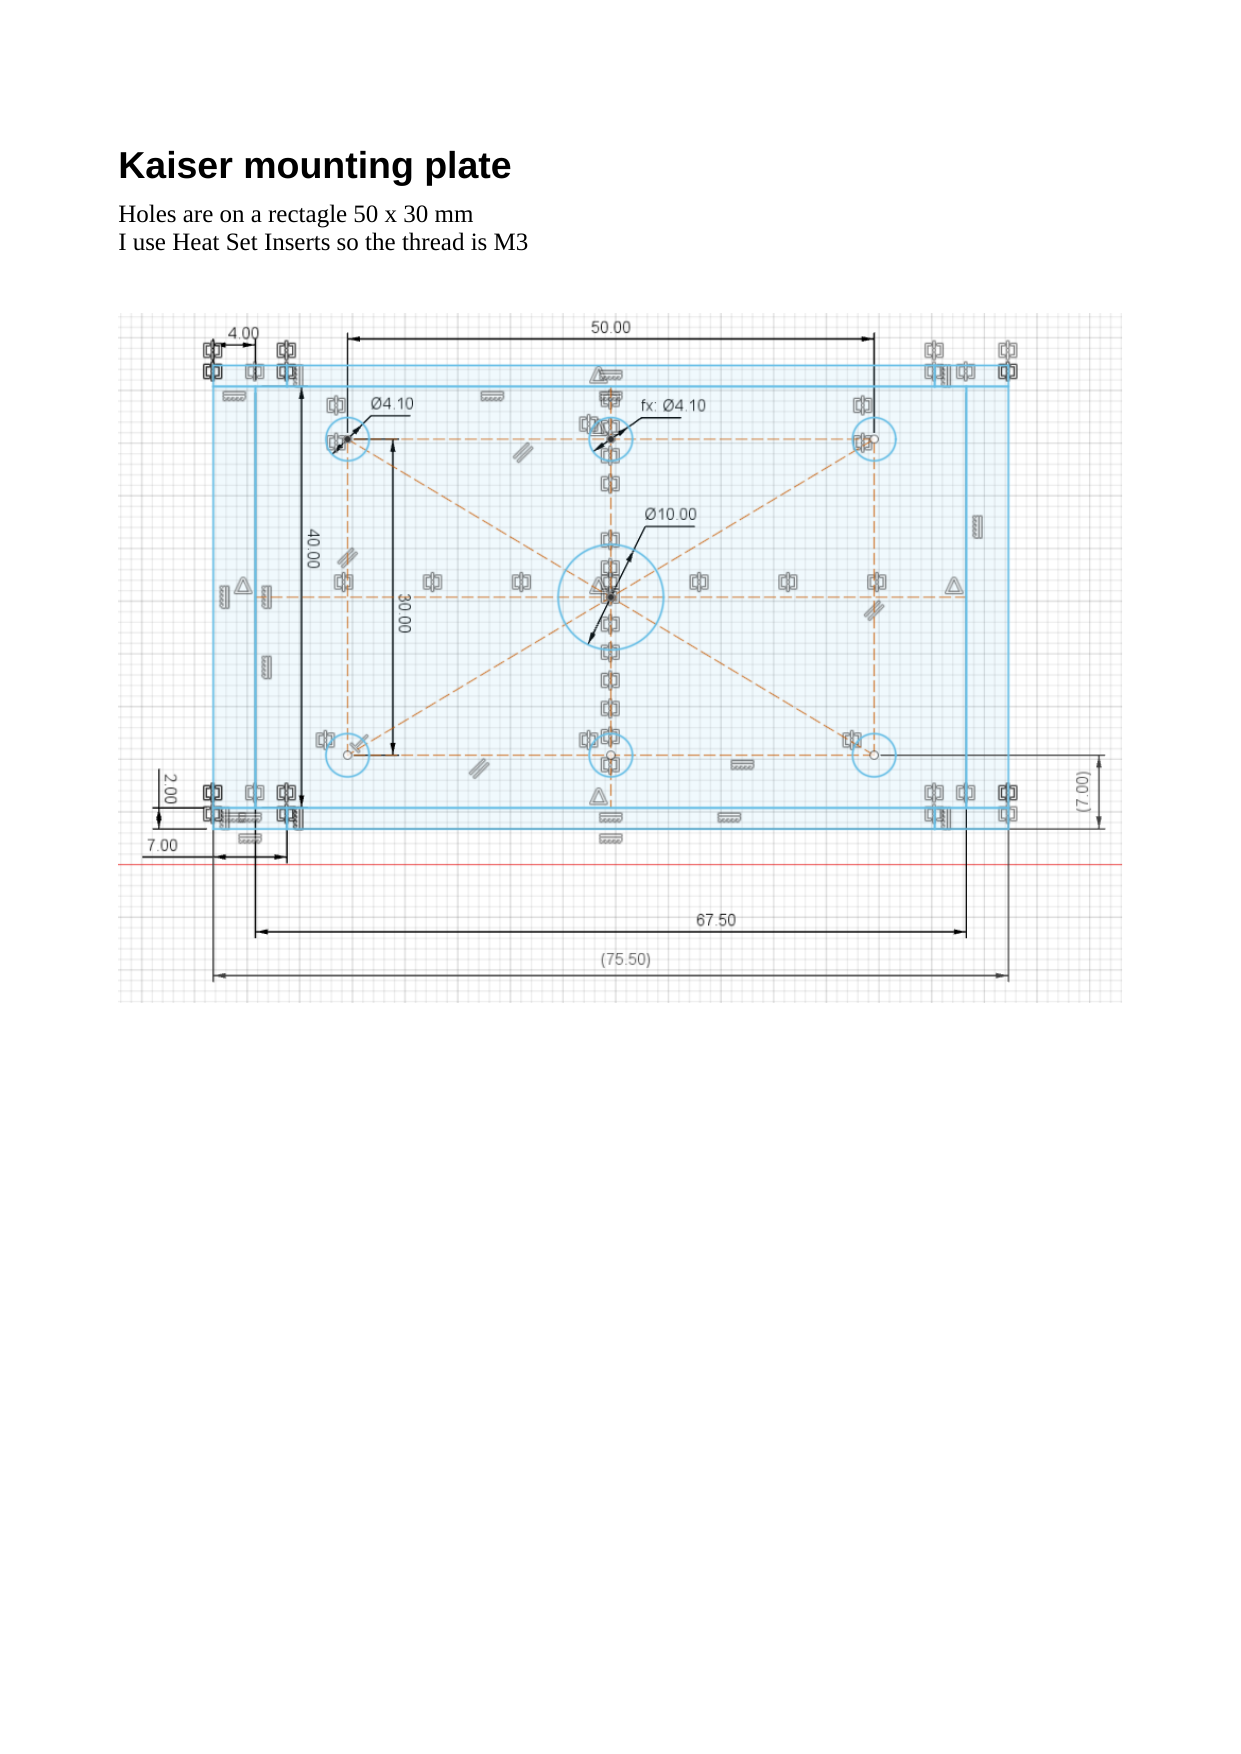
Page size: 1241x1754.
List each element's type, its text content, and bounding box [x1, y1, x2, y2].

picture [118, 313, 1123, 1003]
subtitle Kaiser mounting plate [118, 143, 1122, 186]
text I use Heat Set Inserts so the thread is M3 [118, 227, 1122, 256]
text Holes are on a rectagle 50 x 30 mm [118, 199, 1122, 227]
